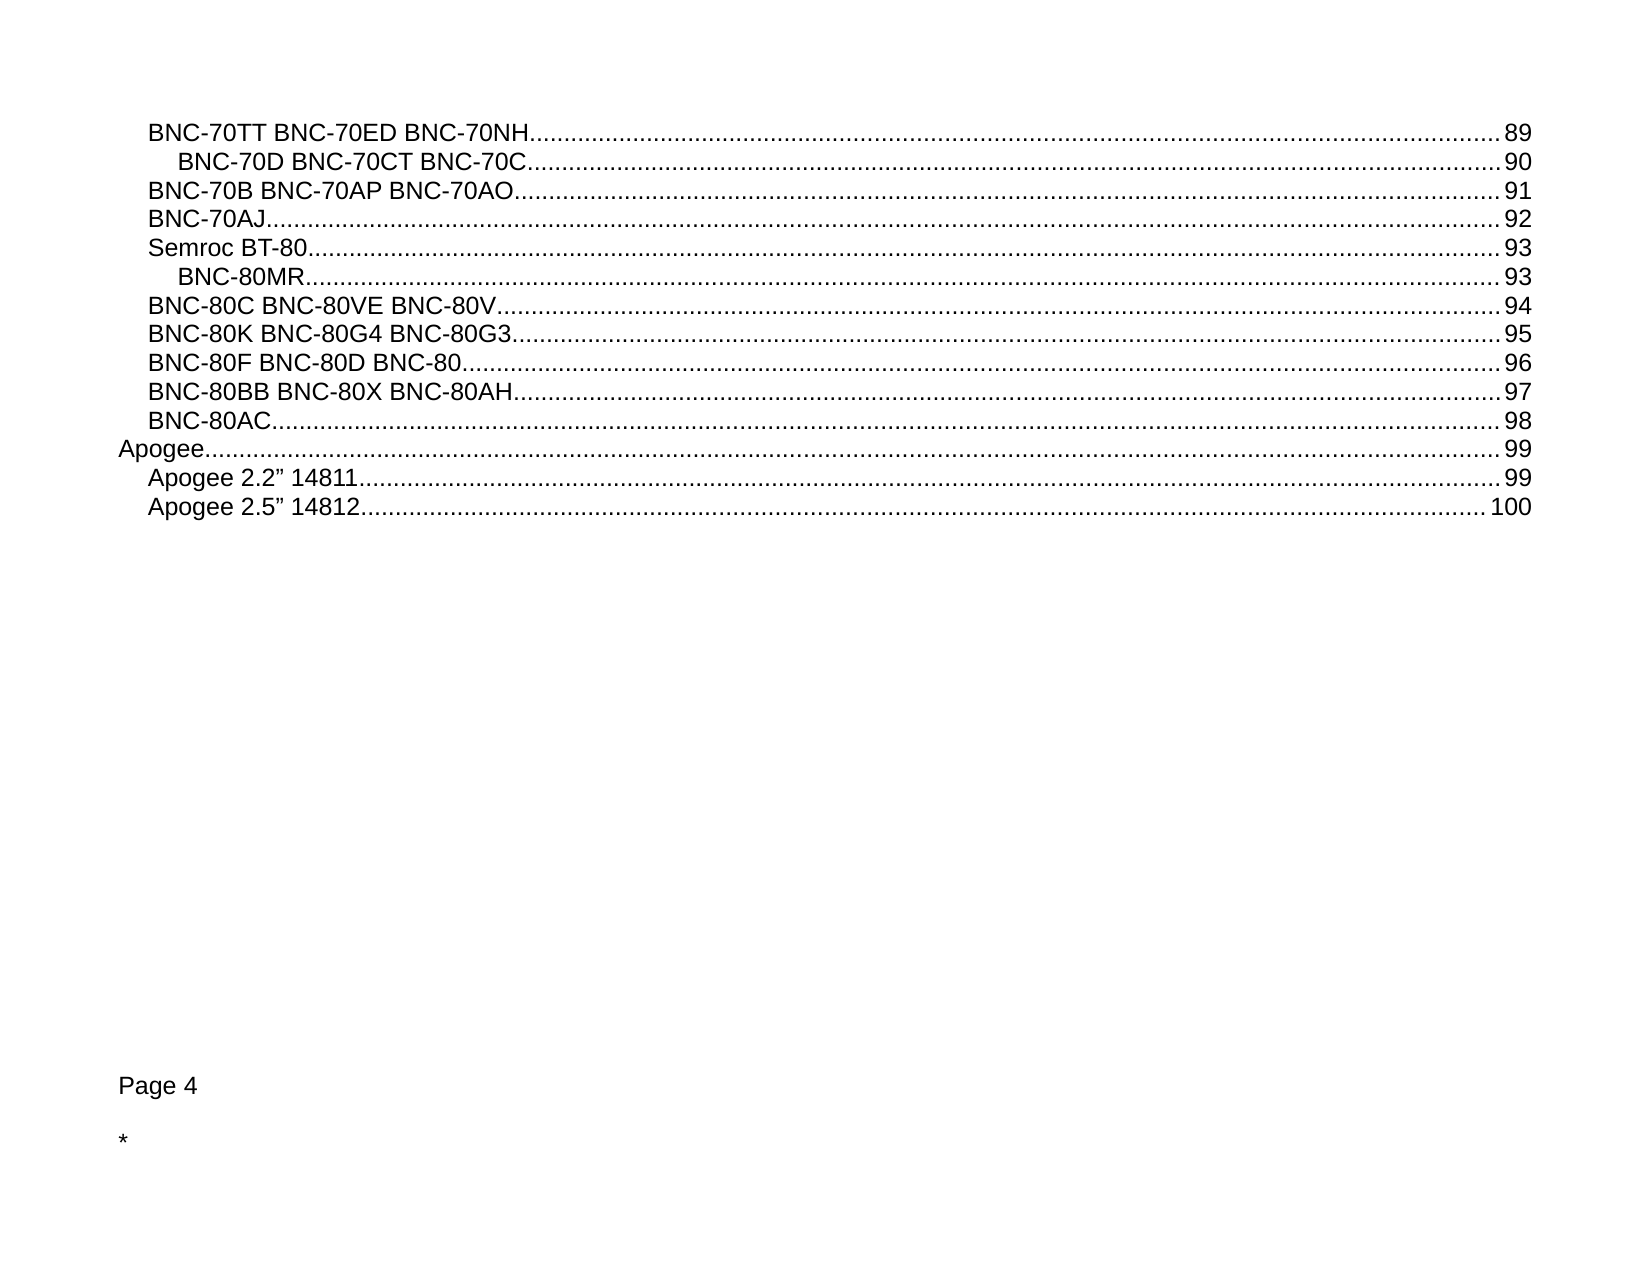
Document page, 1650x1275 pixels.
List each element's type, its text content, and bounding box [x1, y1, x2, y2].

text BNC-80K BNC-80G4 BNC-80G3 95 [148, 319, 1532, 348]
text BNC-80C BNC-80VE BNC-80V 94 [148, 291, 1532, 319]
text BNC-80F BNC-80D BNC-80 96 [148, 348, 1532, 377]
text Apogee 99 [118, 434, 1532, 463]
text BNC-70B BNC-70AP BNC-70AO 91 [148, 176, 1532, 204]
text Apogee 2.2” 14811 99 [148, 463, 1532, 492]
text Apogee 2.5” 14812 100 [148, 492, 1532, 521]
text BNC-70AJ 92 [148, 204, 1532, 233]
text BNC-70D BNC-70CT BNC-70C 90 [177, 147, 1532, 176]
text BNC-70TT BNC-70ED BNC-70NH 89 [148, 118, 1532, 147]
text BNC-80AC 98 [148, 406, 1532, 434]
text BNC-80BB BNC-80X BNC-80AH 97 [148, 377, 1532, 406]
text BNC-80MR 93 [177, 262, 1532, 291]
text Semroc BT-80 93 [148, 233, 1532, 262]
